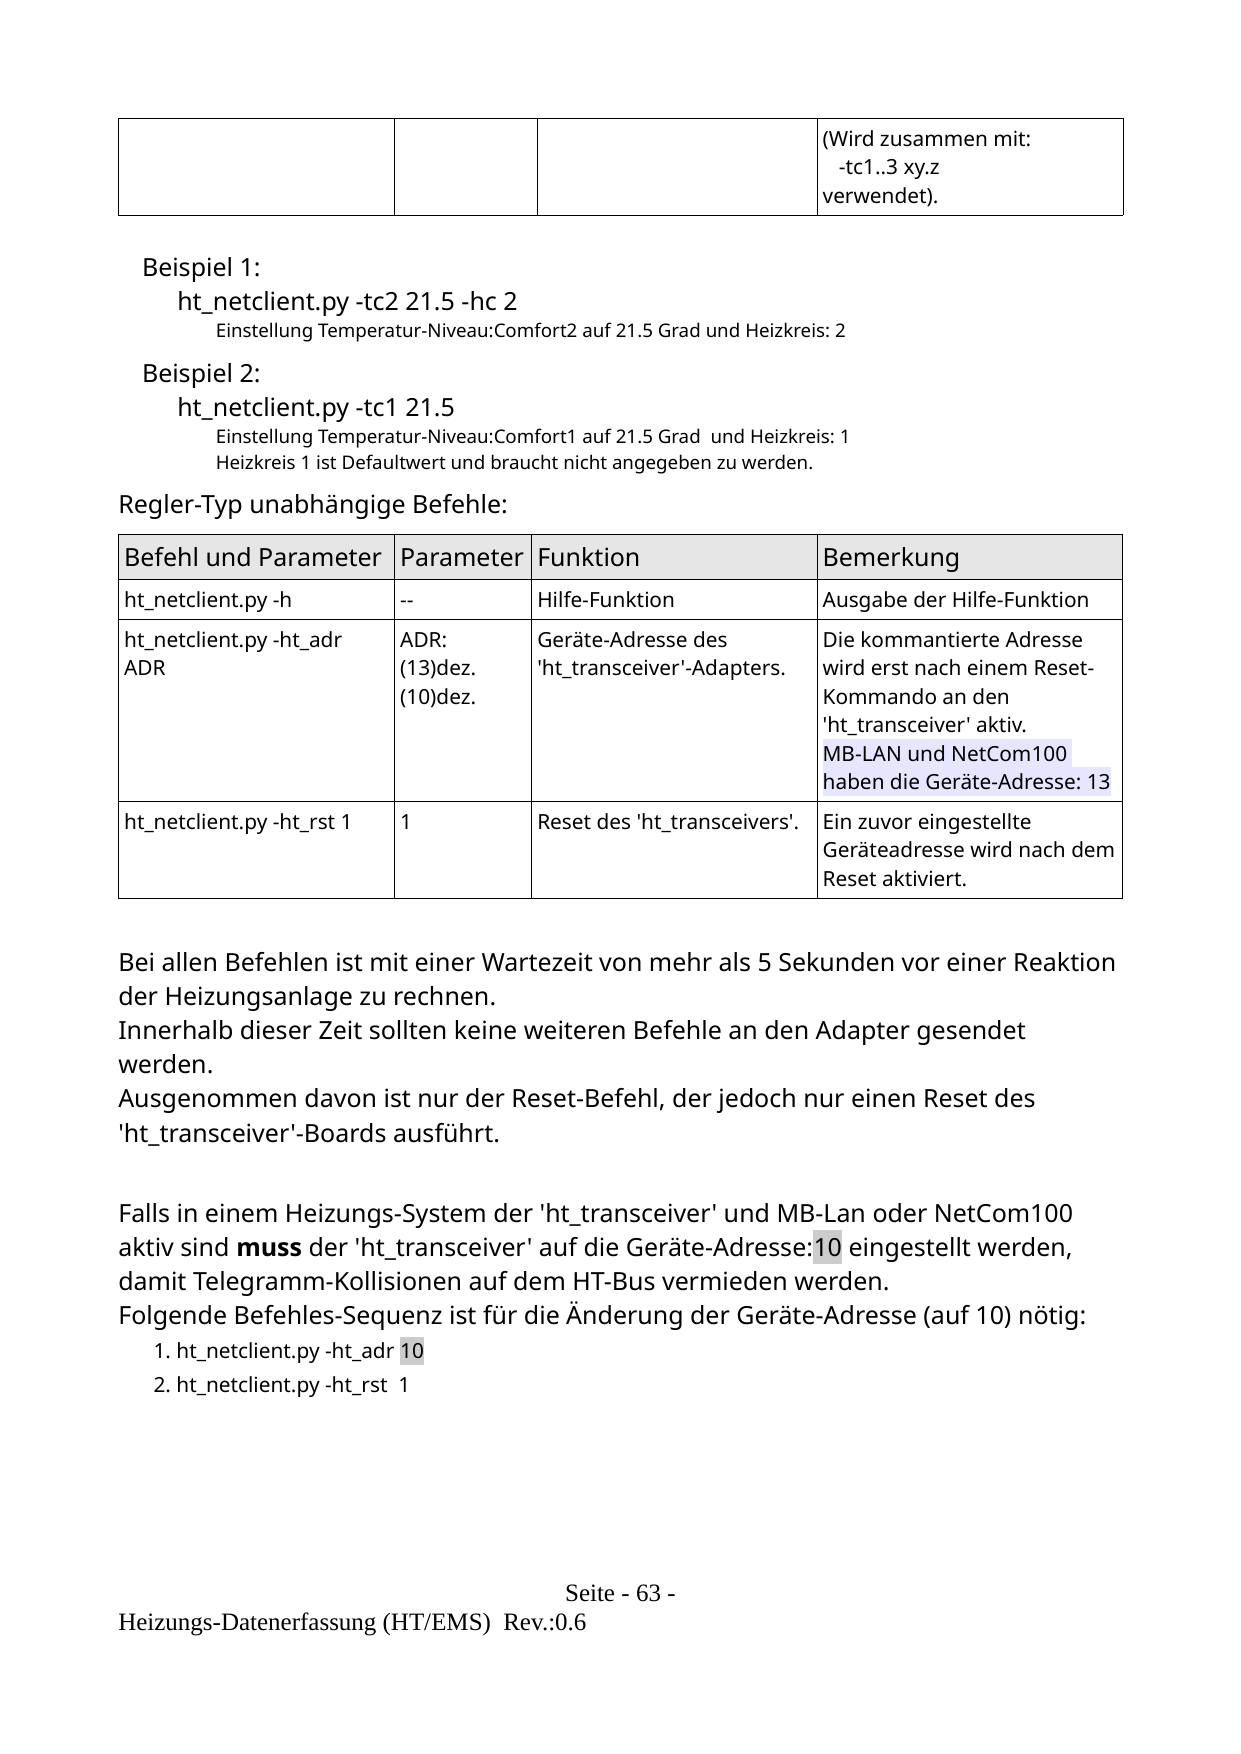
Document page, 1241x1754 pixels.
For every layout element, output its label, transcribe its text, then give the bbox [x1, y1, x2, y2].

text Regler-Typ unabhängige Befehle: [118, 487, 1122, 521]
table_cell [538, 119, 817, 215]
table_cell 1 [395, 802, 531, 898]
table_cell Hilfe-Funktion [532, 580, 817, 619]
table_cell ADR: (13)dez. (10)dez. [395, 620, 531, 801]
table_cell [119, 119, 394, 215]
text Beispiel 2: ht_netclient.py -tc1 21.5 Einstellung Temperatur-Niveau:Comfort1 auf 21.5 Grad und Heizkreis: 1 Heizkreis 1 ist Defaultwert und braucht nicht angegeben zu werden. [142, 355, 1122, 474]
table_cell Ein zuvor eingestellte Geräteadresse wird nach dem Reset aktiviert. [818, 802, 1122, 898]
table_cell Reset des 'ht_transceivers'. [532, 802, 817, 898]
table_cell Die kommantierte Adresse wird erst nach einem Reset-Kommando an den 'ht_transceiver' aktiv. MB-LAN und NetCom100 haben die Geräte-Adresse: 13 [818, 620, 1122, 801]
table_cell -- [395, 580, 531, 619]
table_cell Ausgabe der Hilfe-Funktion [818, 580, 1122, 619]
table_header Funktion [532, 535, 817, 579]
table_cell Geräte-Adresse des 'ht_transceiver'-Adapters. [532, 620, 817, 801]
text Beispiel 1: ht_netclient.py -tc2 21.5 -hc 2 Einstellung Temperatur-Niveau:Comfort2 auf 21.5 Grad und Heizkreis: 2 [142, 216, 1122, 343]
table_header Parameter [395, 535, 531, 579]
table_cell [395, 119, 537, 215]
table_cell ht_netclient.py -ht_adr ADR [119, 620, 394, 801]
table_header Bemerkung [818, 535, 1122, 579]
text Bei allen Befehlen ist mit einer Wartezeit von mehr als 5 Sekunden vor einer Reaktion der Heizungsanlage zu rechnen. Innerhalb dieser Zeit sollten keine weiteren Befehle an den Adapter gesendet werden. Ausgenommen davon ist nur der Reset-Befehl, der jedoch nur einen Reset des 'ht_transceiver'-Boards ausführt. [118, 945, 1122, 1149]
table_cell ht_netclient.py -h [119, 580, 394, 619]
table_header Befehl und Parameter [119, 535, 394, 579]
table_cell ht_netclient.py -ht_rst 1 [119, 802, 394, 898]
table_cell (Wird zusammen mit: -tc1..3 xy.z verwendet). [818, 119, 1123, 215]
text Falls in einem Heizungs-System der 'ht_transceiver' und MB-Lan oder NetCom100 aktiv sind muss der 'ht_transceiver' auf die Geräte-Adresse:10 eingestellt werden, damit Telegramm-Kollisionen auf dem HT-Bus vermieden werden. Folgende Befehles-Sequenz ist für die Änderung der Geräte-Adresse (auf 10) nötig: 1. ht_netclient.py -ht_adr 10 2. ht_netclient.py -ht_rst 1 [118, 1162, 1122, 1434]
